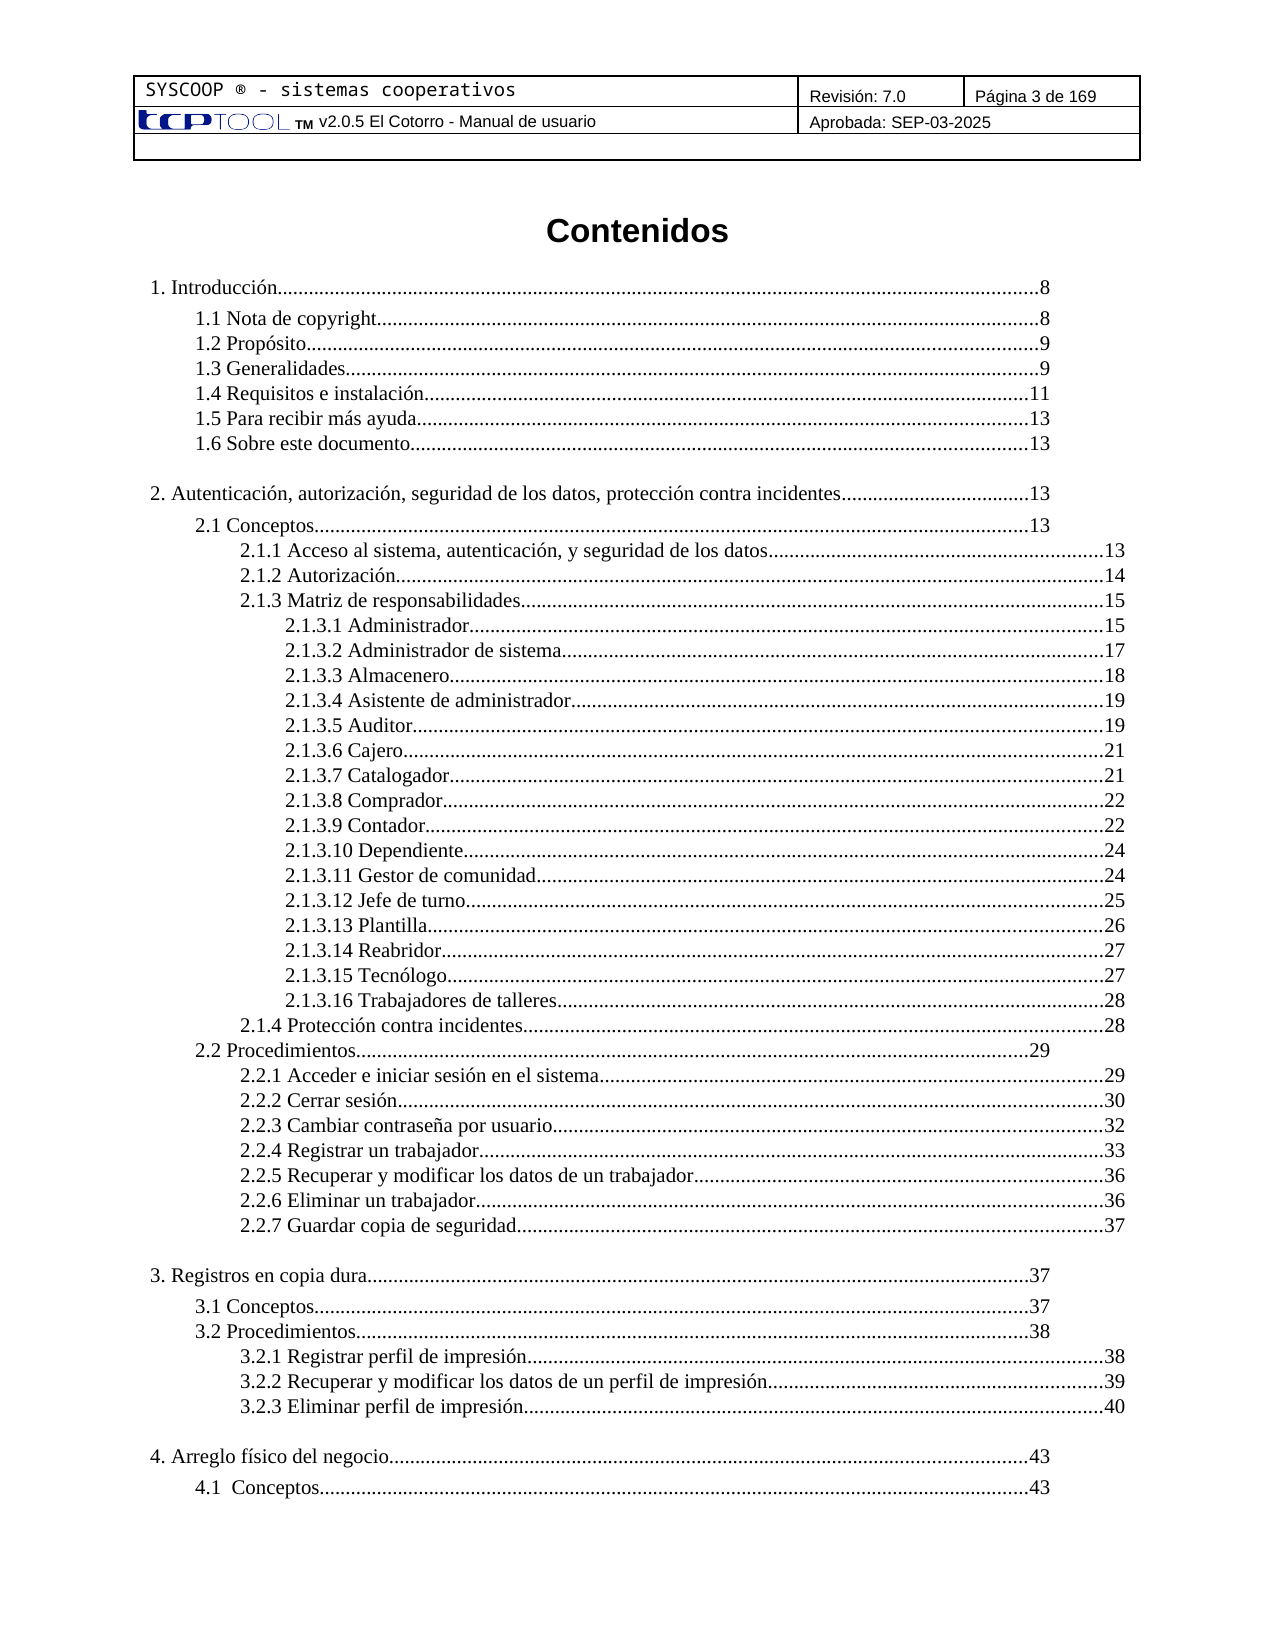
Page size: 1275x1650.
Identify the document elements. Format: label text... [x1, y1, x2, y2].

text 3.2 Procedimientos 38 [195, 1318, 1050, 1343]
text 2.1.3.8 Comprador 22 [285, 787, 1125, 812]
text 1.4 Requisitos e instalación 11 [195, 380, 1050, 405]
text 2.2.6 Eliminar un trabajador 36 [240, 1187, 1125, 1212]
text 2.1.3.15 Tecnólogo 27 [285, 962, 1125, 987]
text 2.1.3.13 Plantilla 26 [285, 912, 1125, 937]
text 4. Arreglo físico del negocio 43 [150, 1443, 1050, 1468]
text 2.1 Conceptos 13 [195, 512, 1050, 537]
text 2.1.3.10 Dependiente 24 [285, 837, 1125, 862]
text 3.1 Conceptos 37 [195, 1293, 1050, 1318]
text 2.1.3.9 Contador 22 [285, 812, 1125, 837]
text 2.1.3.12 Jefe de turno 25 [285, 887, 1125, 912]
text 2.1.3.3 Almacenero 18 [285, 662, 1125, 687]
text 1.2 Propósito 9 [195, 330, 1050, 355]
text 1.3 Generalidades 9 [195, 355, 1050, 380]
text 2.1.3.16 Trabajadores de talleres 28 [285, 987, 1125, 1012]
text 3.2.3 Eliminar perfil de impresión 40 [240, 1393, 1125, 1418]
text 2.1.3.11 Gestor de comunidad 24 [285, 862, 1125, 887]
text 2. Autenticación, autorización, seguridad de los datos, protección contra incidentes 13 [150, 480, 1050, 505]
text 1.6 Sobre este documento 13 [195, 430, 1050, 455]
text 2.2.4 Registrar un trabajador 33 [240, 1137, 1125, 1162]
text 3. Registros en copia dura 37 [150, 1262, 1050, 1287]
text 2.1.3 Matriz de responsabilidades 15 [240, 587, 1125, 612]
text 2.1.2 Autorización 14 [240, 562, 1125, 587]
text 2.1.3.1 Administrador 15 [285, 612, 1125, 637]
text 1.5 Para recibir más ayuda 13 [195, 405, 1050, 430]
text 2.1.3.4 Asistente de administrador 19 [285, 687, 1125, 712]
text 2.2 Procedimientos 29 [195, 1037, 1050, 1062]
subtitle Contenidos [150, 211, 1125, 249]
text 3.2.1 Registrar perfil de impresión 38 [240, 1343, 1125, 1368]
text 1. Introducción 8 [150, 274, 1050, 299]
text 2.1.3.6 Cajero 21 [285, 737, 1125, 762]
text 2.2.5 Recuperar y modificar los datos de un trabajador 36 [240, 1162, 1125, 1187]
text 3.2.2 Recuperar y modificar los datos de un perfil de impresión 39 [240, 1368, 1125, 1393]
text 2.1.1 Acceso al sistema, autenticación, y seguridad de los datos 13 [240, 537, 1125, 562]
text 2.1.3.14 Reabridor 27 [285, 937, 1125, 962]
text 2.2.3 Cambiar contraseña por usuario 32 [240, 1112, 1125, 1137]
text 2.2.2 Cerrar sesión 30 [240, 1087, 1125, 1112]
text 1.1 Nota de copyright 8 [195, 305, 1050, 330]
text 2.2.7 Guardar copia de seguridad 37 [240, 1212, 1125, 1237]
text 2.1.4 Protección contra incidentes 28 [240, 1012, 1125, 1037]
text 4.1 Conceptos 43 [195, 1474, 1050, 1499]
text 2.1.3.2 Administrador de sistema 17 [285, 637, 1125, 662]
text 2.1.3.5 Auditor 19 [285, 712, 1125, 737]
picture [138, 110, 290, 130]
text 2.1.3.7 Catalogador 21 [285, 762, 1125, 787]
text 2.2.1 Acceder e iniciar sesión en el sistema 29 [240, 1062, 1125, 1087]
